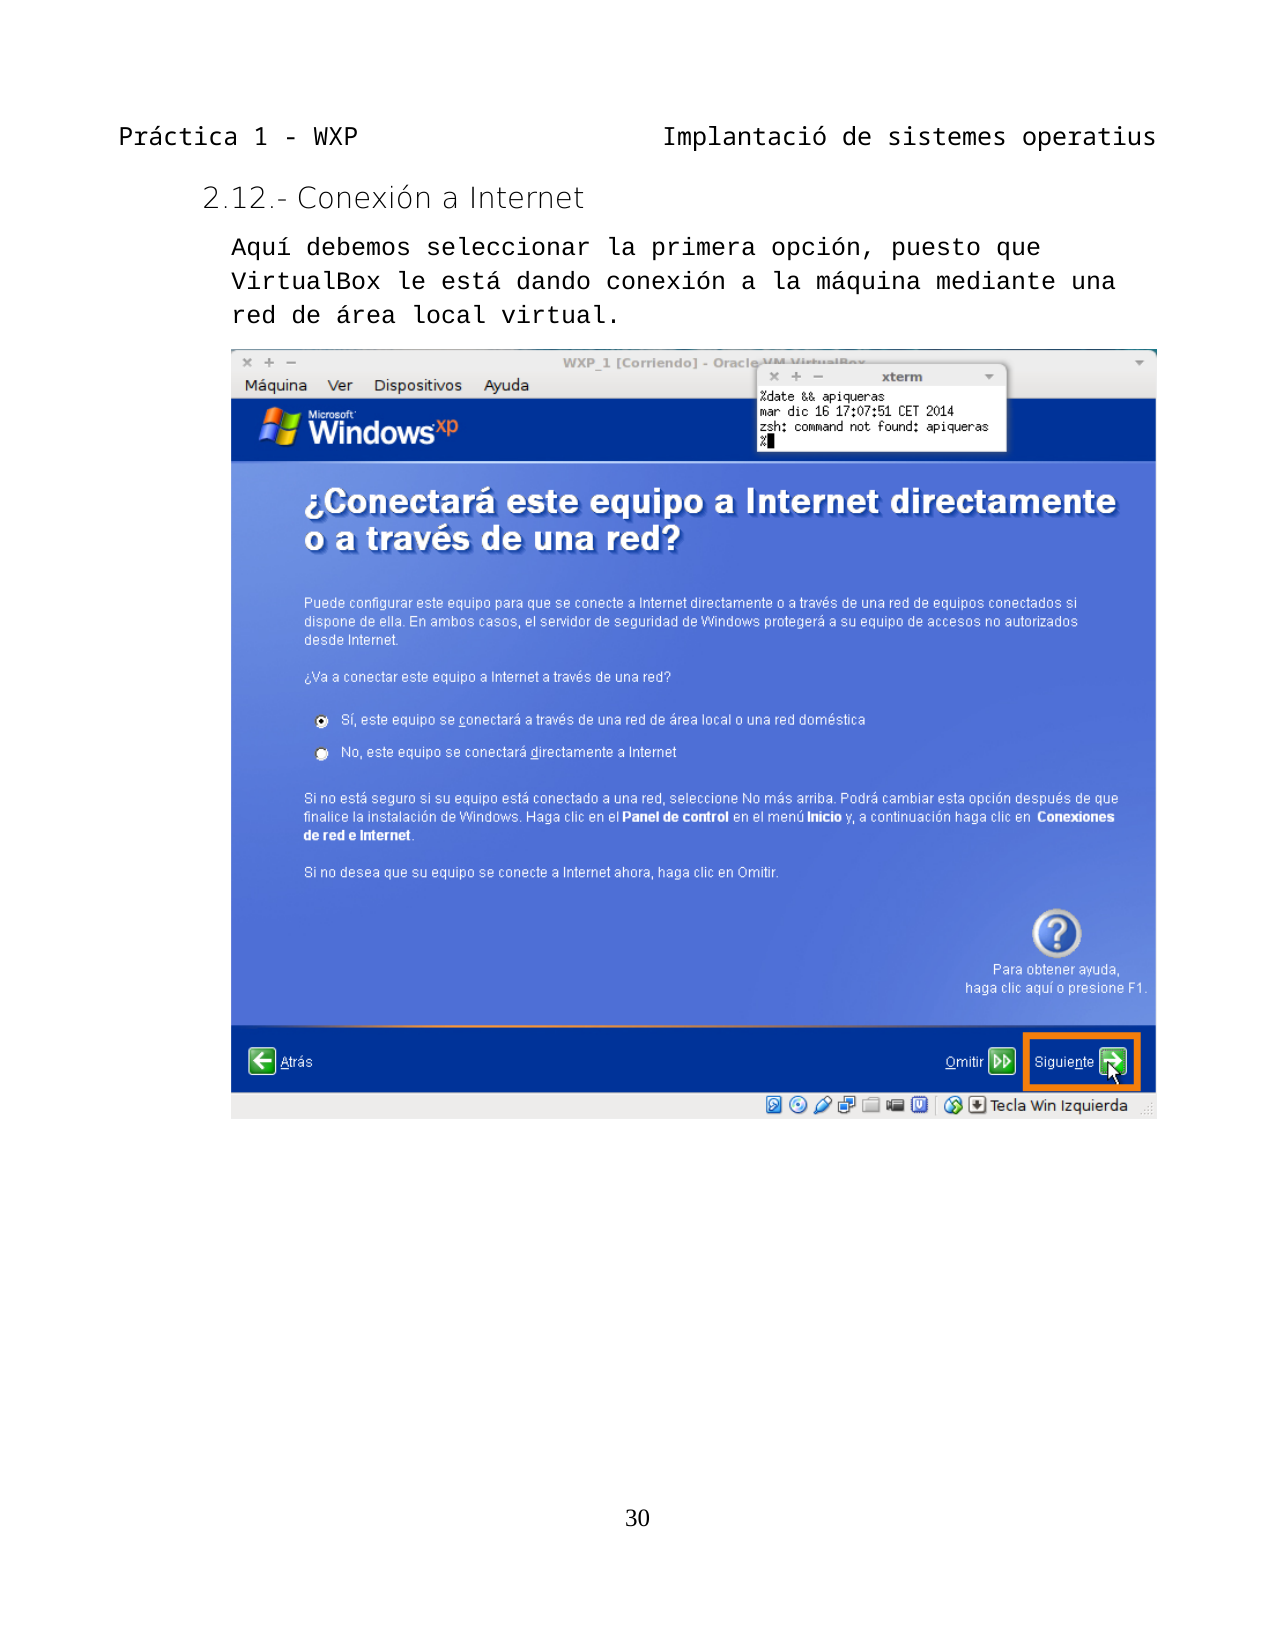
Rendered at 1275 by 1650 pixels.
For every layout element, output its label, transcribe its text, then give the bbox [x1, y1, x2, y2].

picture [231, 349, 1157, 1119]
text Aquí debemos seleccionar la primera opción, puesto que VirtualBox le está dando conexión a la máquina mediante una red de área local virtual. [231, 235, 1157, 331]
list Conexión a Internet [193, 182, 1157, 216]
